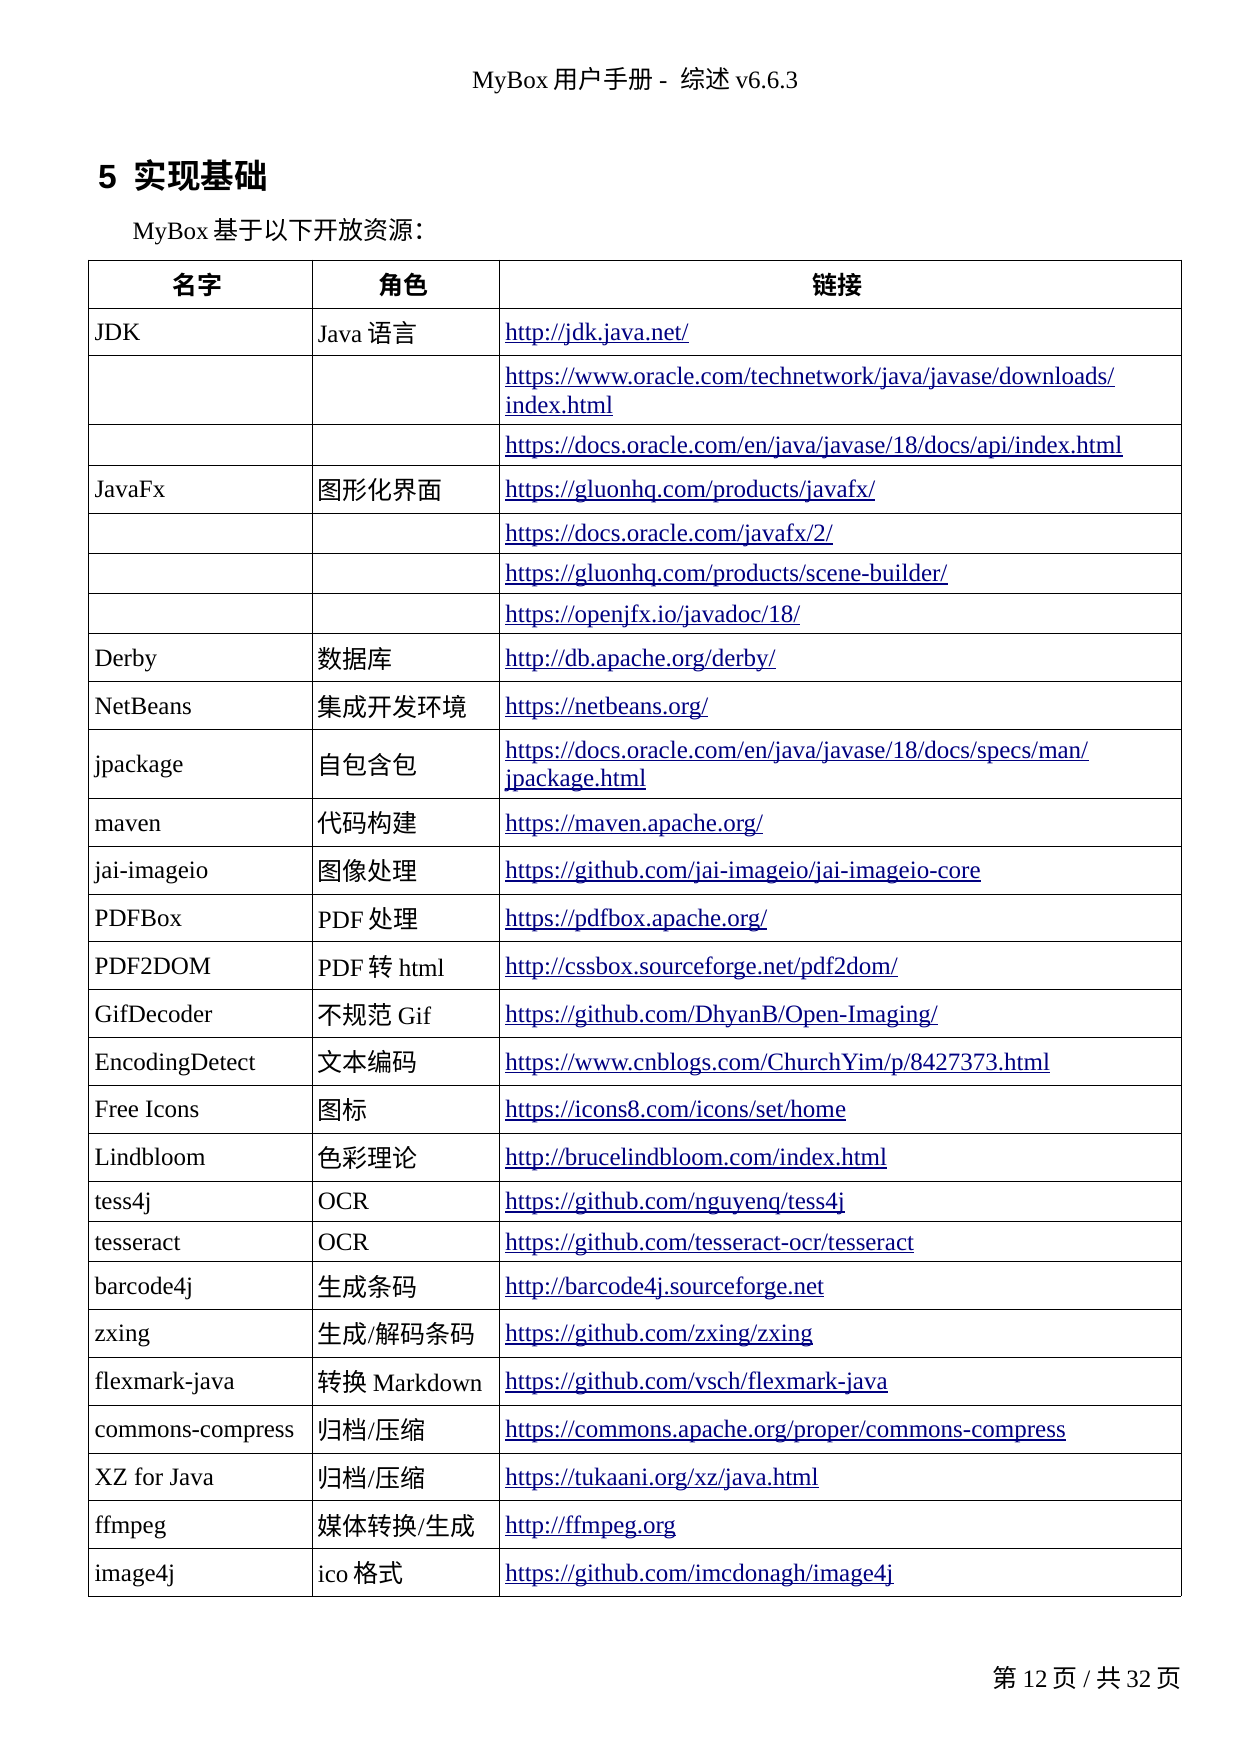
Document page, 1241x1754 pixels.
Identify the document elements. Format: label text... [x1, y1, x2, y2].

table_cell JavaFx [89, 466, 312, 512]
table_cell tesseract [89, 1222, 312, 1261]
table_cell image4j [89, 1549, 312, 1596]
table_cell Java语言 [313, 309, 499, 355]
table_cell https://github.com/tesseract-ocr/tesseract [500, 1222, 1181, 1261]
table_cell maven [89, 799, 312, 846]
table_cell [313, 594, 499, 633]
table_cell Derby [89, 634, 312, 681]
text MyBox基于以下开放资源： [88, 211, 1181, 247]
table_cell https://tukaani.org/xz/java.html [500, 1454, 1181, 1500]
table_header 角色 [313, 261, 499, 307]
table_cell 生成/解码条码 [313, 1310, 499, 1357]
table_cell XZ for Java [89, 1454, 312, 1500]
table_cell https://github.com/imcdonagh/image4j [500, 1549, 1181, 1596]
table_cell https://docs.oracle.com/en/java/javase/18/docs/api/index.html [500, 425, 1181, 464]
table_cell https://github.com/zxing/zxing [500, 1310, 1181, 1357]
table_cell http://brucelindbloom.com/index.html [500, 1134, 1181, 1181]
table_cell jai-imageio [89, 847, 312, 894]
table_cell 不规范Gif [313, 990, 499, 1037]
table_cell https://gluonhq.com/products/javafx/ [500, 466, 1181, 512]
table_cell 图形化界面 [313, 466, 499, 512]
table_cell 数据库 [313, 634, 499, 681]
table_cell 生成条码 [313, 1262, 499, 1309]
table_cell flexmark-java [89, 1358, 312, 1404]
table_cell https://gluonhq.com/products/scene-builder/ [500, 554, 1181, 593]
table_cell [313, 514, 499, 553]
table_cell 图标 [313, 1086, 499, 1133]
table_cell https://github.com/nguyenq/tess4j [500, 1182, 1181, 1221]
table_cell 图像处理 [313, 847, 499, 894]
table_cell 转换Markdown [313, 1358, 499, 1404]
table_cell 集成开发环境 [313, 682, 499, 729]
table_cell https://github.com/jai-imageio/jai-imageio-core [500, 847, 1181, 894]
table_cell 归档/压缩 [313, 1454, 499, 1500]
table_header 链接 [500, 261, 1181, 307]
table_cell https://commons.apache.org/proper/commons-compress [500, 1406, 1181, 1452]
table_cell tess4j [89, 1182, 312, 1221]
table_cell https://maven.apache.org/ [500, 799, 1181, 846]
table_cell http://jdk.java.net/ [500, 309, 1181, 355]
table_cell 自包含包 [313, 730, 499, 798]
table_cell JDK [89, 309, 312, 355]
table_cell https://github.com/DhyanB/Open-Imaging/ [500, 990, 1181, 1037]
table_cell https://docs.oracle.com/en/java/javase/18/docs/specs/man/jpackage.html [500, 730, 1181, 798]
table_cell https://www.oracle.com/technetwork/java/javase/downloads/index.html [500, 356, 1181, 424]
table_cell OCR [313, 1222, 499, 1261]
table_cell Free Icons [89, 1086, 312, 1133]
table_cell OCR [313, 1182, 499, 1221]
table_cell ico格式 [313, 1549, 499, 1596]
subtitle 实现基础 [88, 150, 1181, 198]
table_cell 归档/压缩 [313, 1406, 499, 1452]
table_cell [89, 514, 312, 553]
table_cell https://pdfbox.apache.org/ [500, 895, 1181, 941]
table_cell ffmpeg [89, 1501, 312, 1548]
table_cell https://github.com/vsch/flexmark-java [500, 1358, 1181, 1404]
table_cell PDF转html [313, 942, 499, 989]
table_cell http://barcode4j.sourceforge.net [500, 1262, 1181, 1309]
table_cell PDF处理 [313, 895, 499, 941]
table_cell jpackage [89, 730, 312, 798]
table_cell https://www.cnblogs.com/ChurchYim/p/8427373.html [500, 1038, 1181, 1085]
table_cell https://openjfx.io/javadoc/18/ [500, 594, 1181, 633]
table_cell EncodingDetect [89, 1038, 312, 1085]
table_cell http://db.apache.org/derby/ [500, 634, 1181, 681]
table_cell http://cssbox.sourceforge.net/pdf2dom/ [500, 942, 1181, 989]
table_cell PDF2DOM [89, 942, 312, 989]
table_cell 代码构建 [313, 799, 499, 846]
table_header 名字 [89, 261, 312, 307]
table_cell PDFBox [89, 895, 312, 941]
table_cell https://icons8.com/icons/set/home [500, 1086, 1181, 1133]
table_cell https://docs.oracle.com/javafx/2/ [500, 514, 1181, 553]
table_cell 文本编码 [313, 1038, 499, 1085]
table_cell barcode4j [89, 1262, 312, 1309]
table_cell Lindbloom [89, 1134, 312, 1181]
table_cell GifDecoder [89, 990, 312, 1037]
table_cell 媒体转换/生成 [313, 1501, 499, 1548]
table_cell [313, 554, 499, 593]
table_cell [89, 425, 312, 464]
table_cell NetBeans [89, 682, 312, 729]
table_cell [89, 356, 312, 424]
table_cell commons-compress [89, 1406, 312, 1452]
table_cell [313, 356, 499, 424]
table_cell zxing [89, 1310, 312, 1357]
table_cell 色彩理论 [313, 1134, 499, 1181]
table_cell https://netbeans.org/ [500, 682, 1181, 729]
table_cell http://ffmpeg.org [500, 1501, 1181, 1548]
table_cell [89, 554, 312, 593]
table_cell [89, 594, 312, 633]
table_cell [313, 425, 499, 464]
